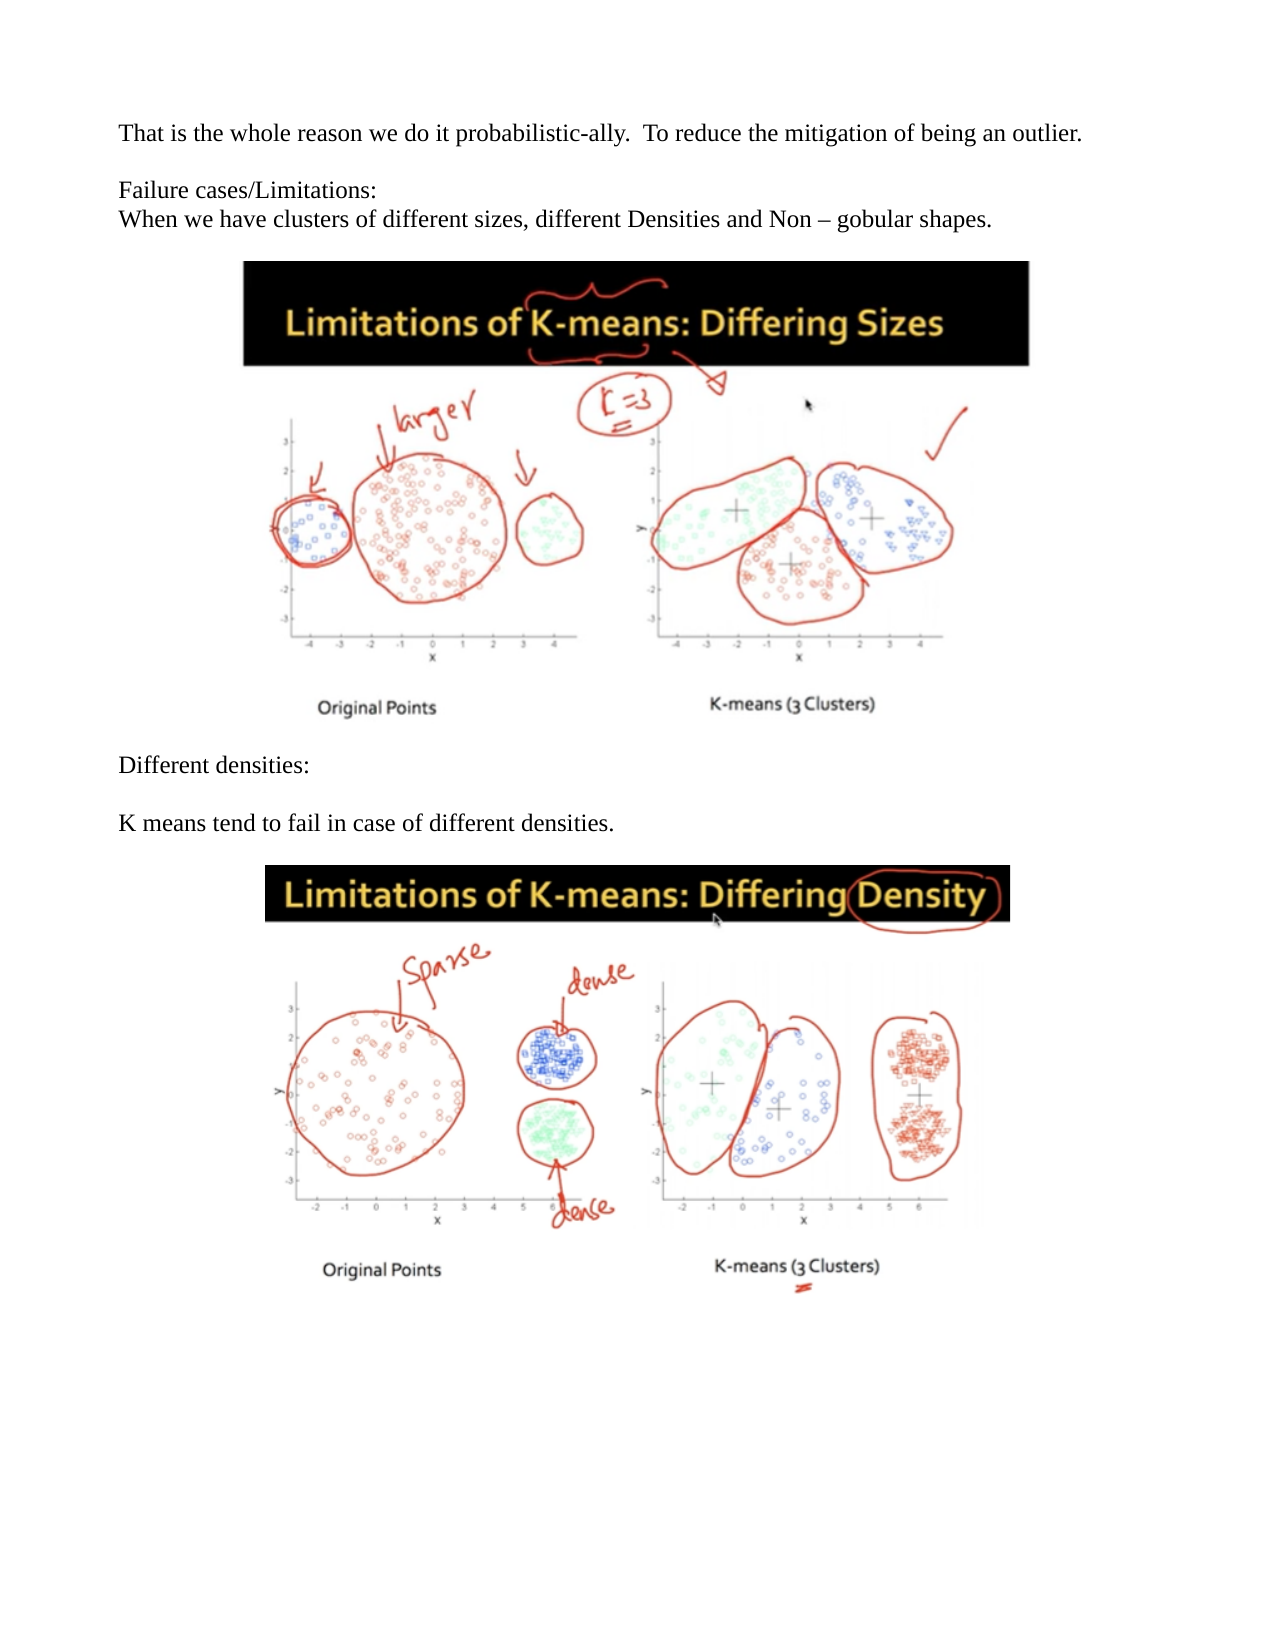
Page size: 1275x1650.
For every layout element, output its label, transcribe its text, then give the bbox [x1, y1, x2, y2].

text When we have clusters of different sizes, different Densities and Non – gobular shapes. [118, 204, 1157, 233]
picture [238, 261, 1037, 735]
text Failure cases/Limitations: [118, 176, 1157, 204]
text That is the whole reason we do it probabilistic-ally. To reduce the mitigation of being an outlier. [118, 118, 1157, 147]
text K means tend to fail in case of different densities. [118, 808, 1157, 837]
picture [265, 865, 1011, 1315]
text Different densities: [118, 751, 1157, 779]
